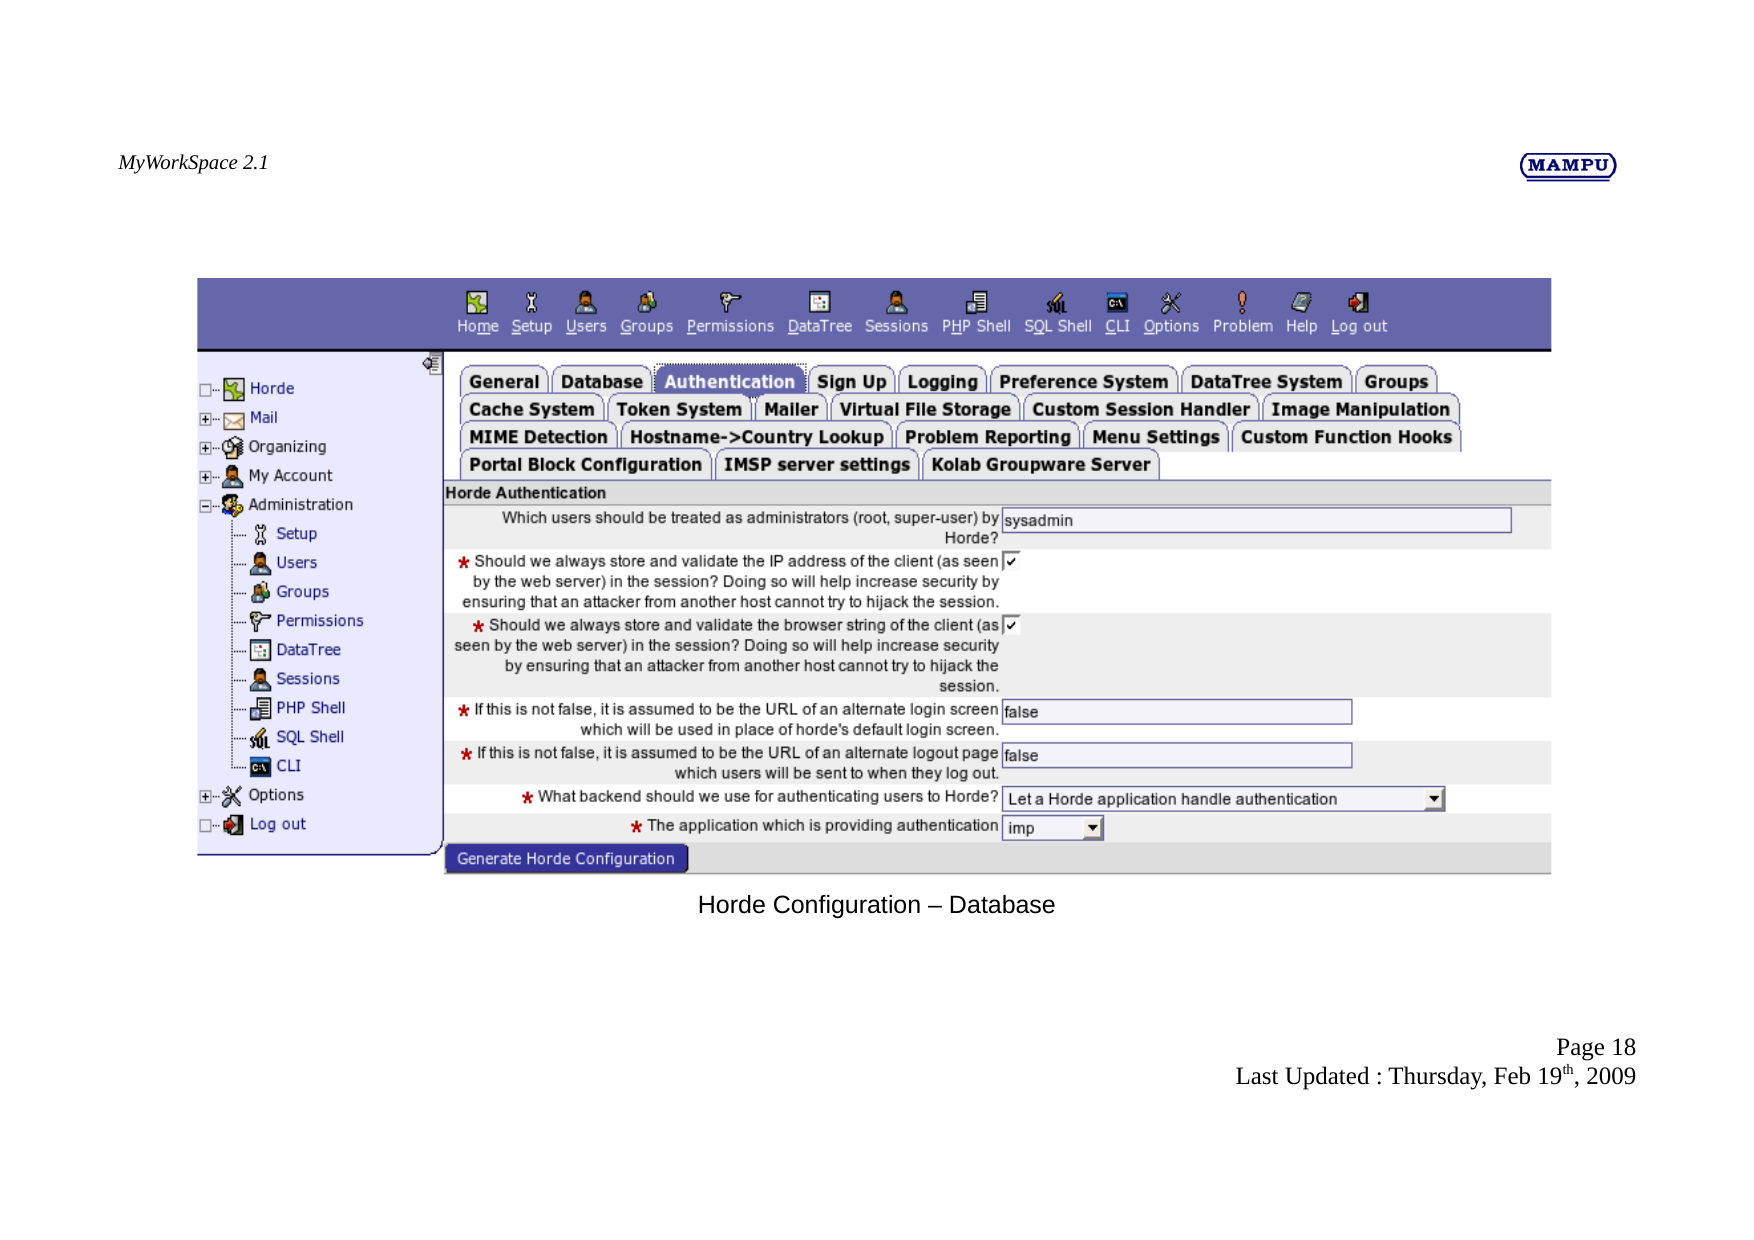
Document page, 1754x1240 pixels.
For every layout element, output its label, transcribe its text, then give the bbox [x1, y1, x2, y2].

picture [197, 278, 1552, 876]
picture [1517, 150, 1622, 183]
text Horde Configuration – Database [118, 264, 1636, 919]
